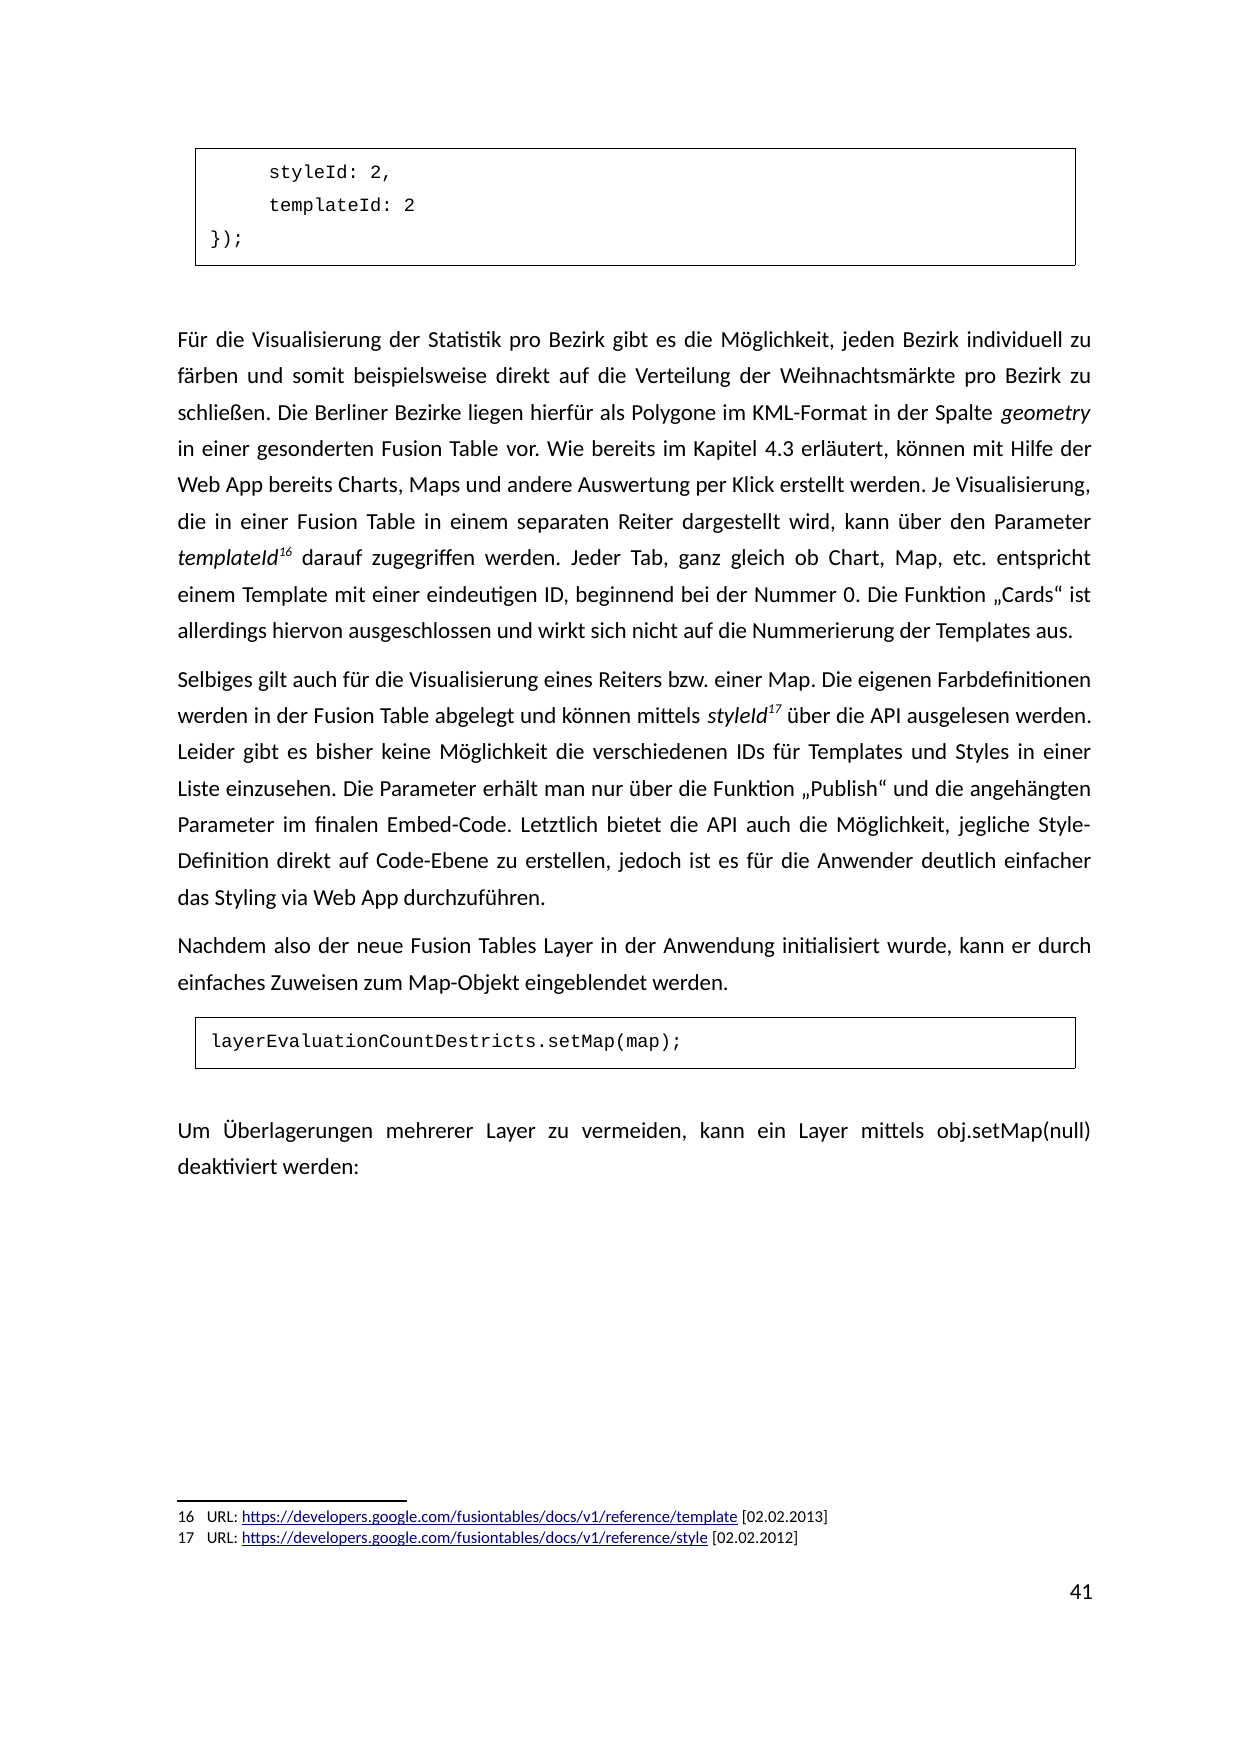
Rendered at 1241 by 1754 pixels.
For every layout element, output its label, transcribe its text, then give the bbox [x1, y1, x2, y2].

text }); [196, 214, 1075, 265]
text styleId: 2, [196, 149, 1075, 181]
text Selbiges gilt auch für die Visualisierung eines Reiters bzw. einer Map. Die eigenen Farbdefinitionen werden in der Fusion Table abgelegt und können mittels styleId über die API ausgelesen werden. Leider gibt es bisher keine Möglichkeit die verschiedenen IDs für Templates und Styles in einer Liste einzusehen. Die Parameter erhält man nur über die Funktion „Publish“ und die angehängten Parameter im finalen Embed-Code. Letztlich bietet die API auch die Möglichkeit, jegliche Style-Definition direkt auf Code-Ebene zu erstellen, jedoch ist es für die Anwender deutlich einfacher das Styling via Web App durchzuführen. [177, 665, 1093, 911]
text Nachdem also der neue Fusion Tables Layer in der Anwendung initialisiert wurde, kann er durch einfaches Zuweisen zum Map-Objekt eingeblendet werden. [177, 932, 1093, 996]
text Für die Visualisierung der Statistik pro Bezirk gibt es die Möglichkeit, jeden Bezirk individuell zu färben und somit beispielsweise direkt auf die Verteilung der Weihnachtsmärkte pro Bezirk zu schließen. Die Berliner Bezirke liegen hierfür als Polygone im KML-Format in der Spalte geometry in einer gesonderten Fusion Table vor. Wie bereits im Kapitel 4.3 erläutert, können mit Hilfe der Web App bereits Charts, Maps und andere Auswertung per Klick erstellt werden. Je Visualisierung, die in einer Fusion Table in einem separaten Reiter dargestellt wird, kann über den Parameter templateId darauf zugegriffen werden. Jeder Tab, ganz gleich ob Chart, Map, etc. entspricht einem Template mit einer eindeutigen ID, beginnend bei der Nummer 0. Die Funktion „Cards“ ist allerdings hiervon ausgeschlossen und wirkt sich nicht auf die Nummerierung der Templates aus. [177, 325, 1093, 644]
text URL: https://developers.google.com/fusiontables/docs/v1/reference/style [02.02.2012] [177, 1527, 1093, 1547]
text URL: https://developers.google.com/fusiontables/docs/v1/reference/template [02.02.2013] [177, 1507, 1093, 1527]
text templateId: 2 [196, 181, 1075, 214]
text layerEvaluationCountDestricts.setMap(map); [196, 1018, 1075, 1068]
text Um Überlagerungen mehrerer Layer zu vermeiden, kann ein Layer mittels obj.setMap(null) deaktiviert werden: [177, 1079, 1093, 1180]
